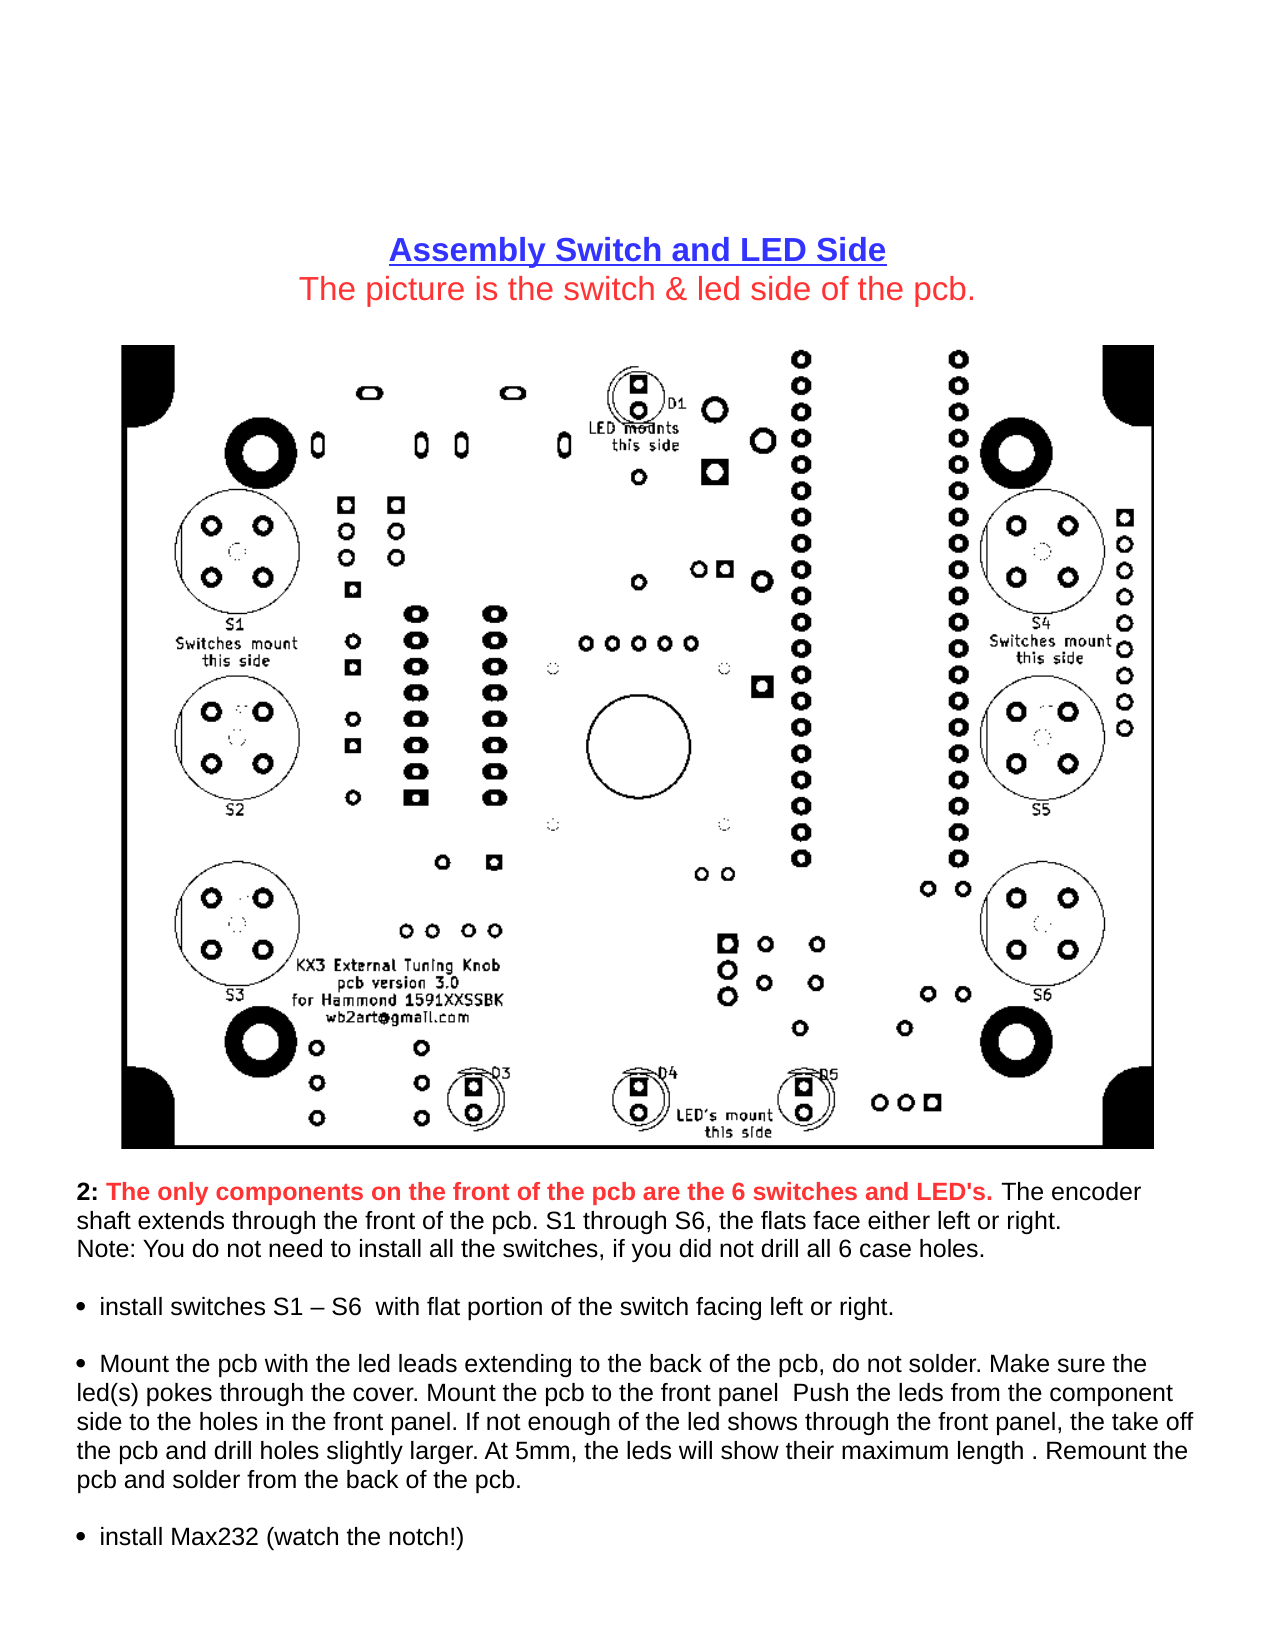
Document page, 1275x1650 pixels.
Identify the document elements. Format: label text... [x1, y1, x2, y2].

text Note: You do not need to install all the switches, if you did not drill all 6 case holes. [76, 1234, 1198, 1263]
text  install switches S1 – S6 with flat portion of the switch facing left or right. [76, 1292, 1198, 1321]
text  install Max232 (watch the notch!) [76, 1522, 1198, 1551]
text Assembly Switch and LED Side [76, 230, 1198, 269]
picture [121, 345, 1154, 1149]
text  Mount the pcb with the led leads extending to the back of the pcb, do not solder. Make sure the led(s) pokes through the cover. Mount the pcb to the front panel Push the leds from the component side to the holes in the front panel. If not enough of the led shows through the front panel, the take off the pcb and drill holes slightly larger. At 5mm, the leds will show their maximum length . Remount the pcb and solder from the back of the pcb. [76, 1349, 1198, 1493]
text 2: The only components on the front of the pcb are the 6 switches and LED's. The encoder shaft extends through the front of the pcb. S1 through S6, the flats face either left or right. [76, 1177, 1198, 1234]
text The picture is the switch & led side of the pcb. [76, 269, 1198, 307]
